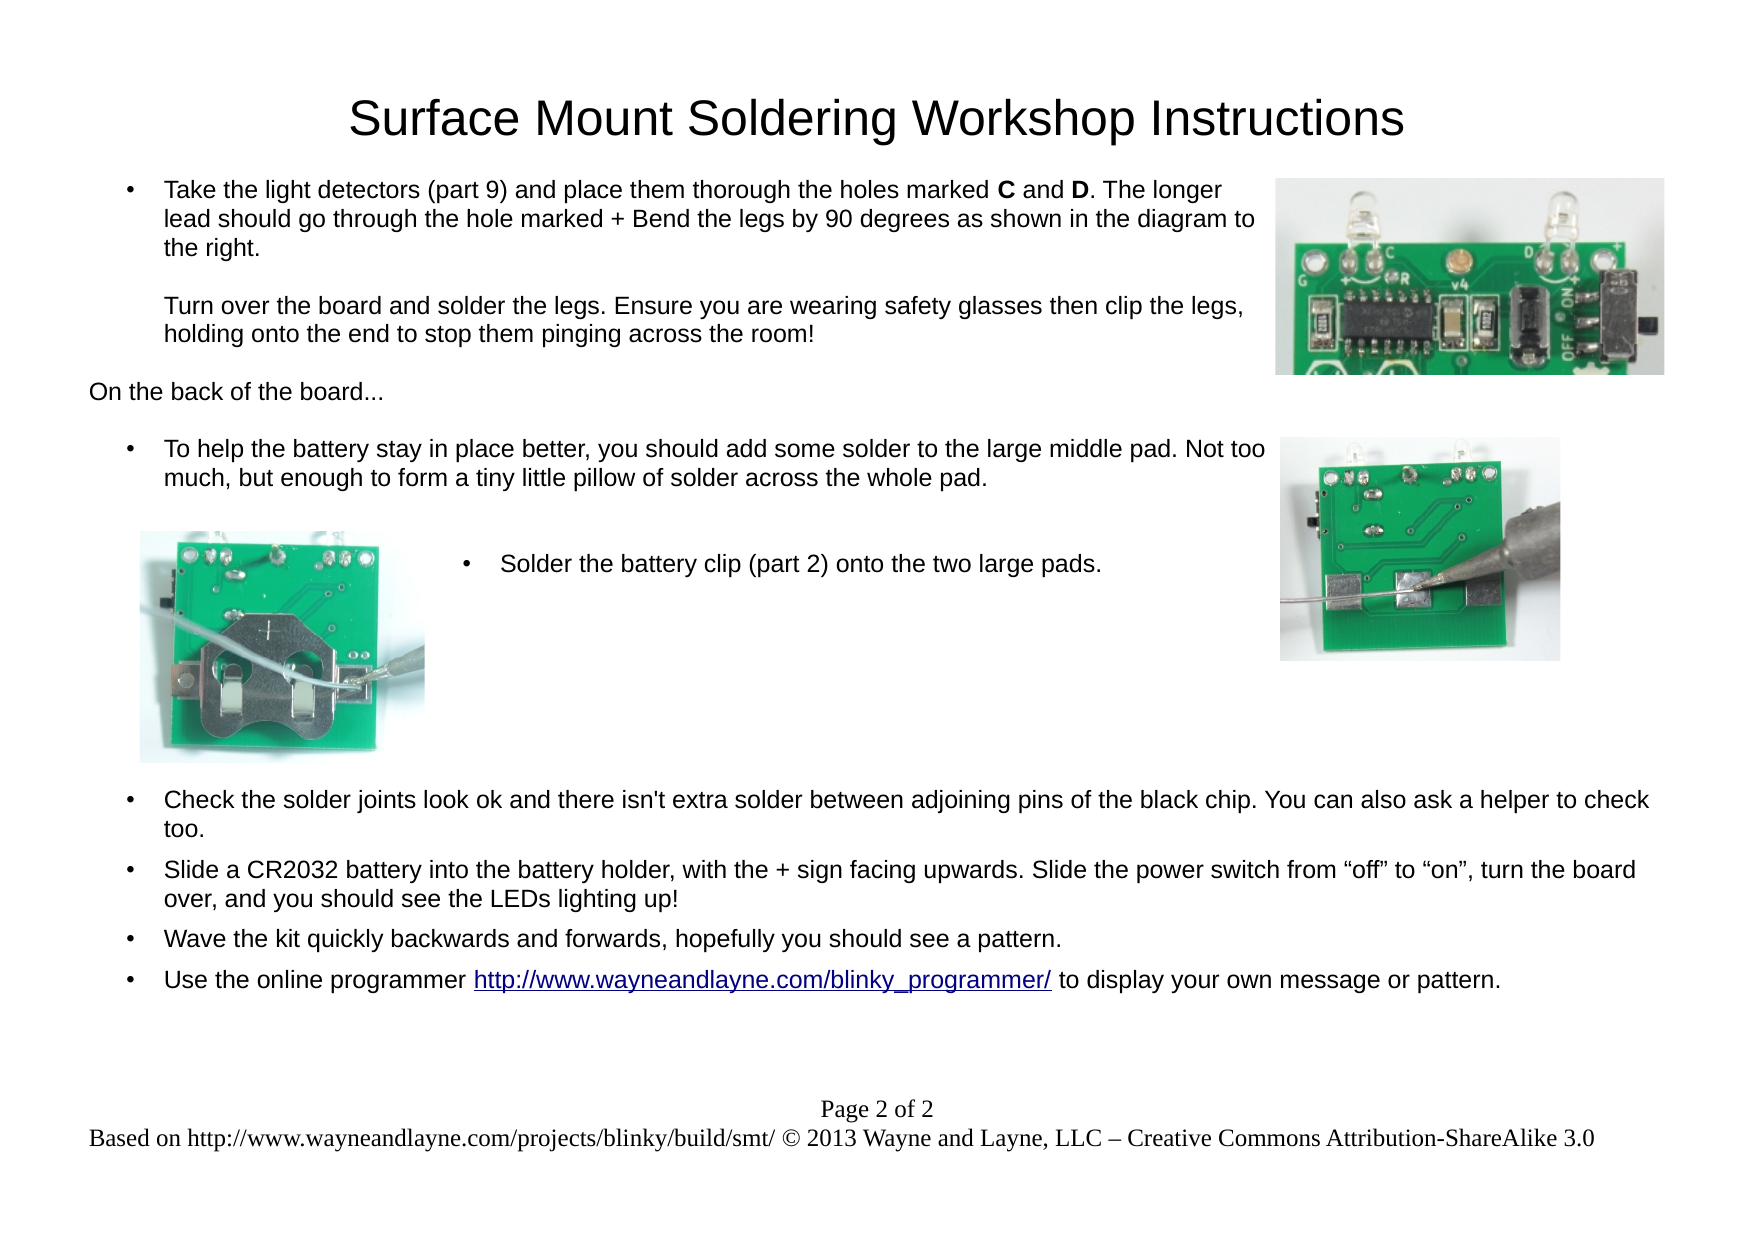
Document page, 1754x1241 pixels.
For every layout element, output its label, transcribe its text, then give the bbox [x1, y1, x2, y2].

picture [1275, 178, 1665, 375]
text On the back of the board... [88, 377, 1665, 434]
list Wave the kit quickly backwards and forwards, hopefully you should see a pattern. [126, 924, 1665, 953]
list To help the battery stay in place better, you should add some solder to the large middle pad. Not too much, but enough to form a tiny little pillow of solder across the whole pad. [126, 434, 1665, 492]
list [1561, 549, 1665, 578]
picture [1280, 437, 1561, 661]
list Solder the battery clip (part 2) onto the two large pads. [425, 549, 1280, 578]
list Slide a CR2032 battery into the battery holder, with the + sign facing upwards. Slide the power switch from “off” to “on”, turn the board over, and you should see the LEDs lighting up! [126, 855, 1665, 913]
picture [139, 531, 425, 763]
list Take the light detectors (part 9) and place them thorough the holes marked C and D. The longer lead should go through the hole marked + Bend the legs by 90 degrees as shown in the diagram to the right. Turn over the board and solder the legs. Ensure you are wearing safety glasses then clip the legs, holding onto the end to stop them pinging across the room! [126, 176, 1665, 348]
list Check the solder joints look ok and there isn't extra solder between adjoining pins of the black chip. You can also ask a helper to check too. [126, 786, 1665, 843]
list Use the online programmer http://www.wayneandlayne.com/blinky_programmer/ to display your own message or pattern. [126, 965, 1665, 994]
